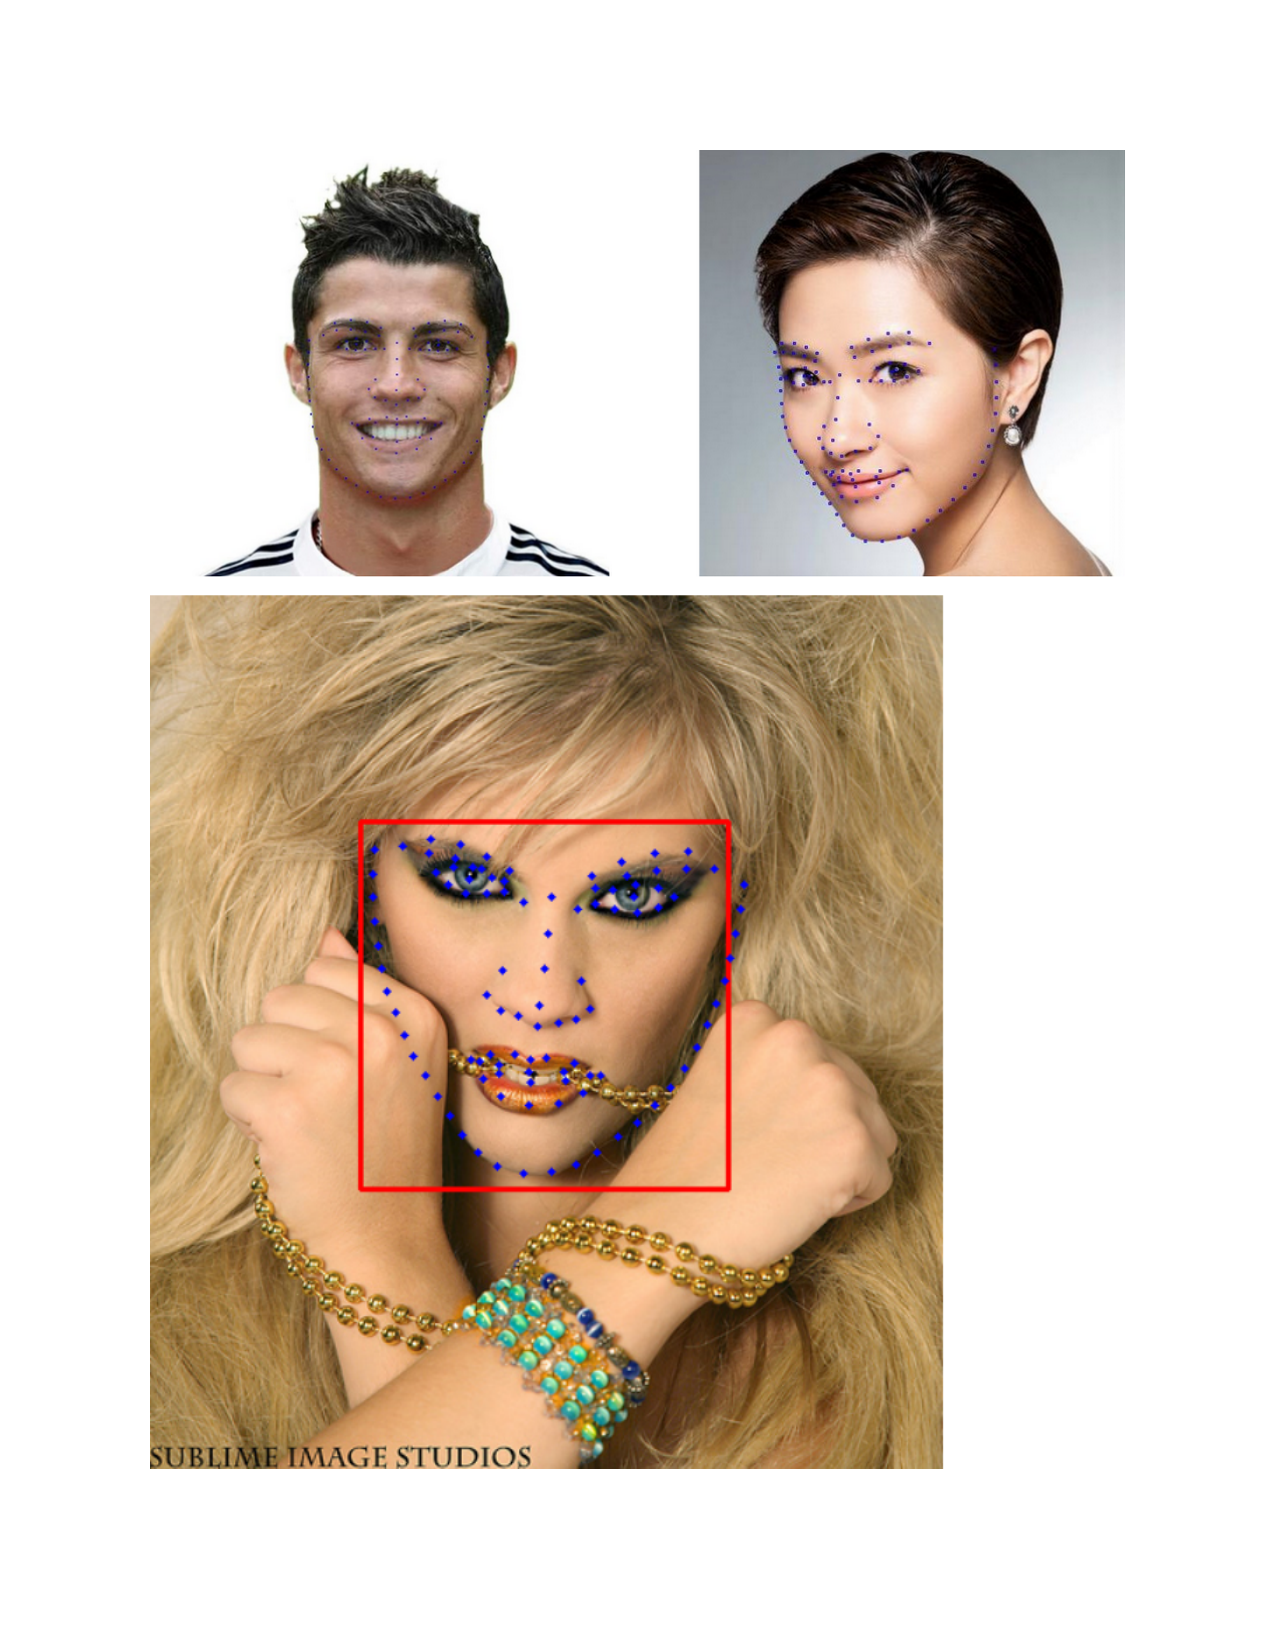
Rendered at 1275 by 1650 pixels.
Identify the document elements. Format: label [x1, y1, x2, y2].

picture [150, 595, 946, 1469]
picture [150, 150, 1125, 577]
